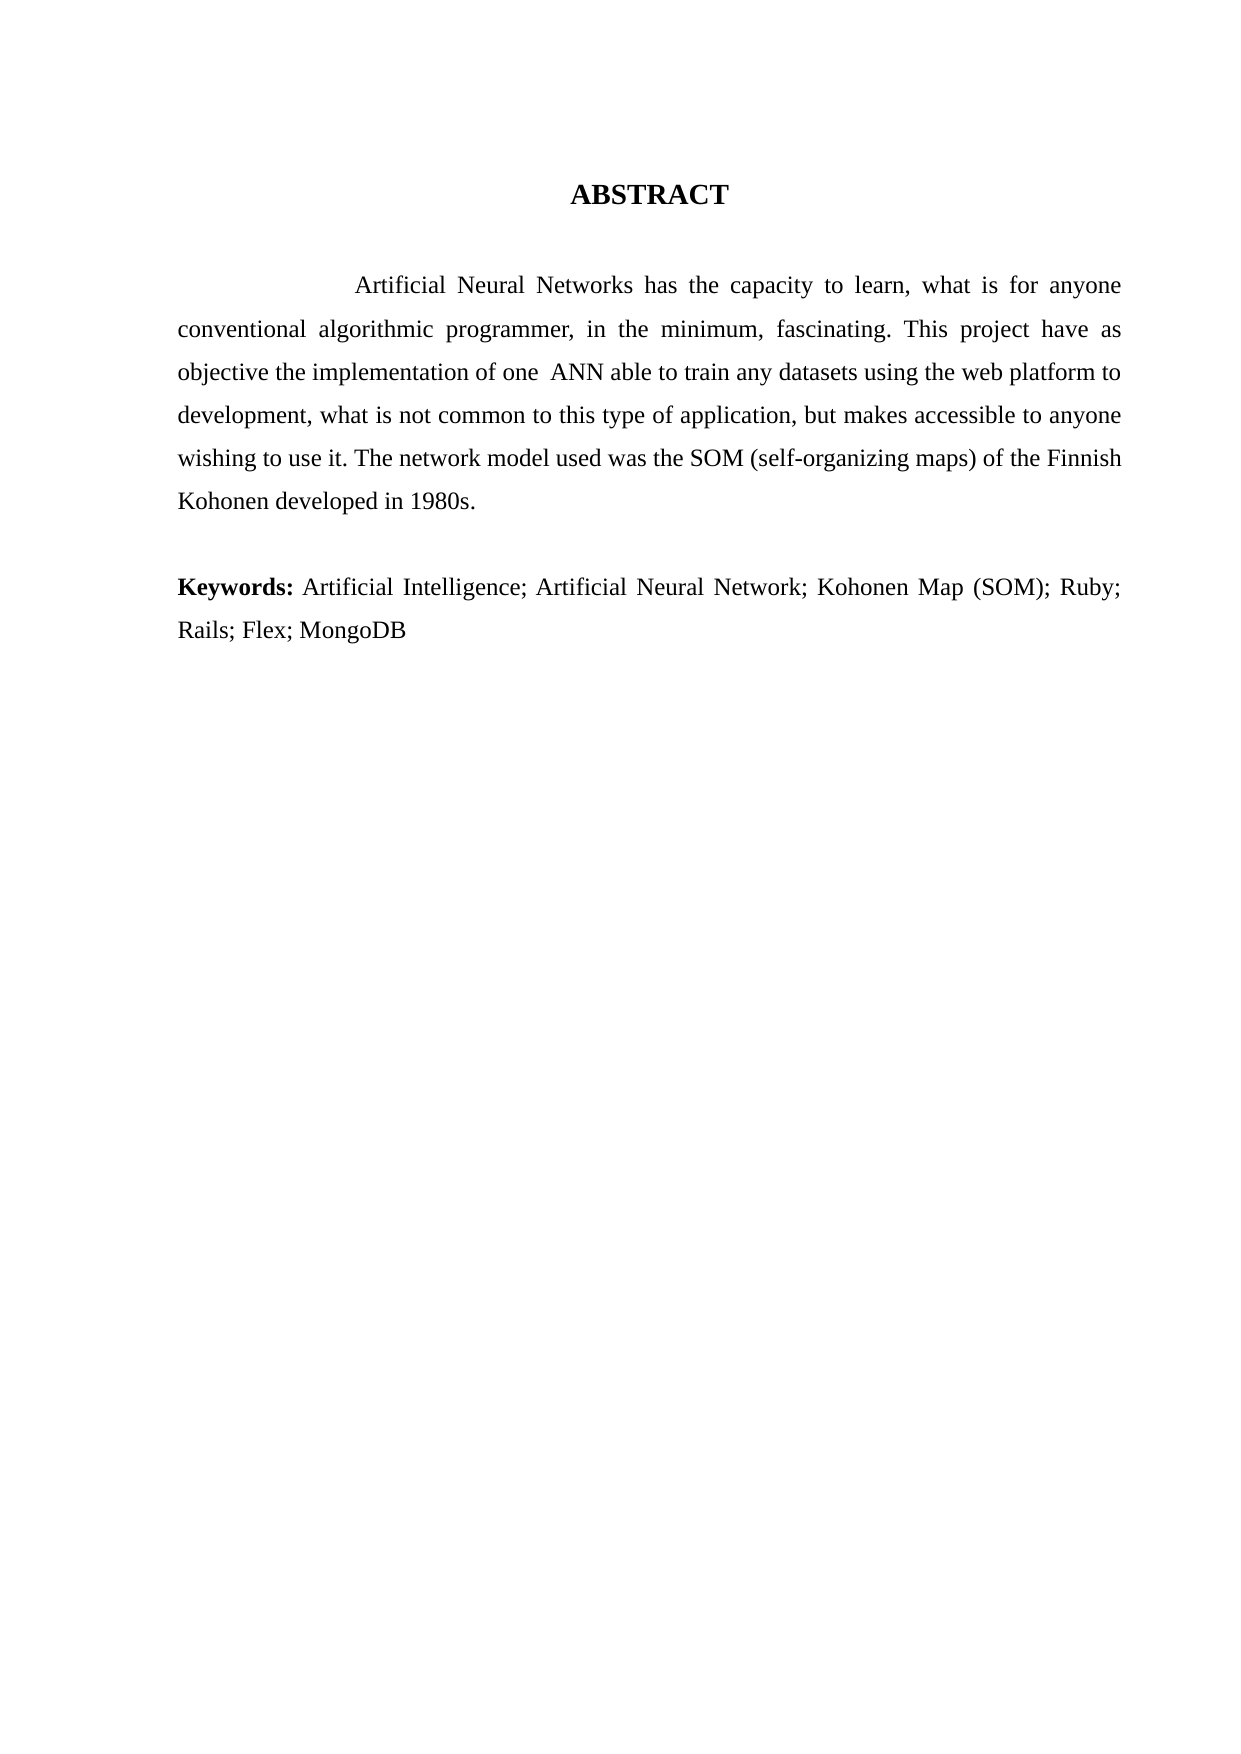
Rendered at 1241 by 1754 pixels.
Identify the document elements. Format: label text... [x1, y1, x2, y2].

text Keywords: Artificial Intelligence; Artificial Neural Network; Kohonen Map (SOM); Ruby; Rails; Flex; MongoDB [177, 572, 1122, 644]
text ABSTRACT [177, 177, 1122, 211]
text Artificial Neural Networks has the capacity to learn, what is for anyone conventional algorithmic programmer, in the minimum, fascinating. This project have as objective the implementation of one ANN able to train any datasets using the web platform to development, what is not common to this type of application, but makes accessible to anyone wishing to use it. The network model used was the SOM (self-organizing maps) of the Finnish Kohonen developed in 1980s. [177, 271, 1122, 515]
